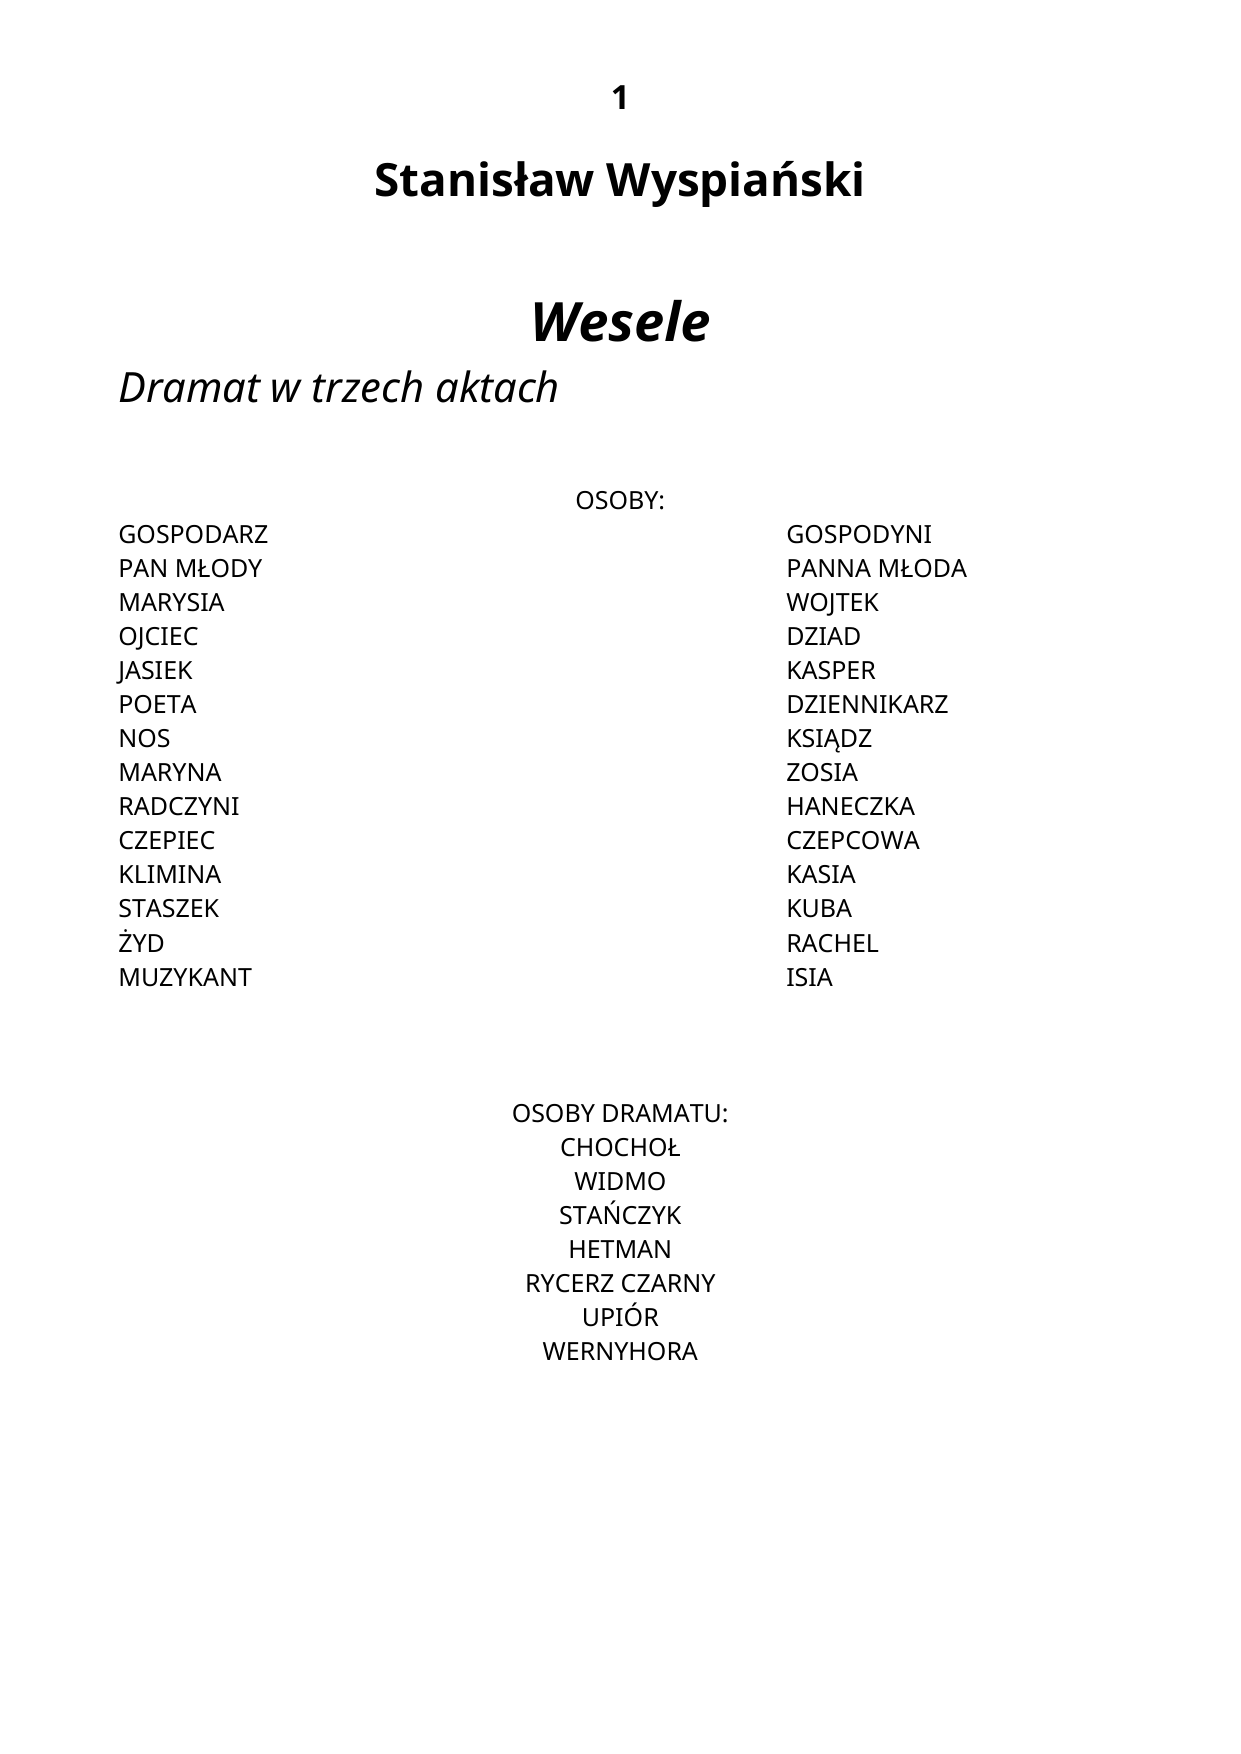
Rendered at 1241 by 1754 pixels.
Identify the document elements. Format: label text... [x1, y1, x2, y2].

text OJCIEC DZIAD [118, 619, 1122, 653]
text NOS KSIĄDZ [118, 721, 1122, 755]
text RYCERZ CZARNY [118, 1266, 1122, 1300]
text MUZYKANT ISIA [118, 959, 1122, 993]
text RADCZYNI HANECZKA [118, 789, 1122, 823]
text OSOBY: [118, 482, 1122, 516]
text UPIÓR [118, 1300, 1122, 1334]
text KLIMINA KASIA [118, 857, 1122, 891]
text Dramat w trzech aktach [118, 357, 1122, 414]
text STASZEK KUBA [118, 891, 1122, 925]
text PAN MŁODY PANNA MŁODA [118, 551, 1122, 584]
text CHOCHOŁ [118, 1129, 1122, 1164]
text OSOBY DRAMATU: [118, 1096, 1122, 1129]
text MARYNA ZOSIA [118, 755, 1122, 789]
text POETA DZIENNIKARZ [118, 687, 1122, 721]
text GOSPODARZ GOSPODYNI [118, 516, 1122, 551]
text WERNYHORA [118, 1334, 1122, 1368]
text STAŃCZYK [118, 1198, 1122, 1232]
text CZEPIEC CZEPCOWA [118, 823, 1122, 857]
text WIDMO [118, 1164, 1122, 1198]
text ŻYD RACHEL [118, 925, 1122, 959]
text Wesele [118, 284, 1122, 357]
text HETMAN [118, 1232, 1122, 1266]
text Stanisław Wyspiański [118, 148, 1122, 210]
text MARYSIA WOJTEK [118, 584, 1122, 619]
text JASIEK KASPER [118, 653, 1122, 687]
